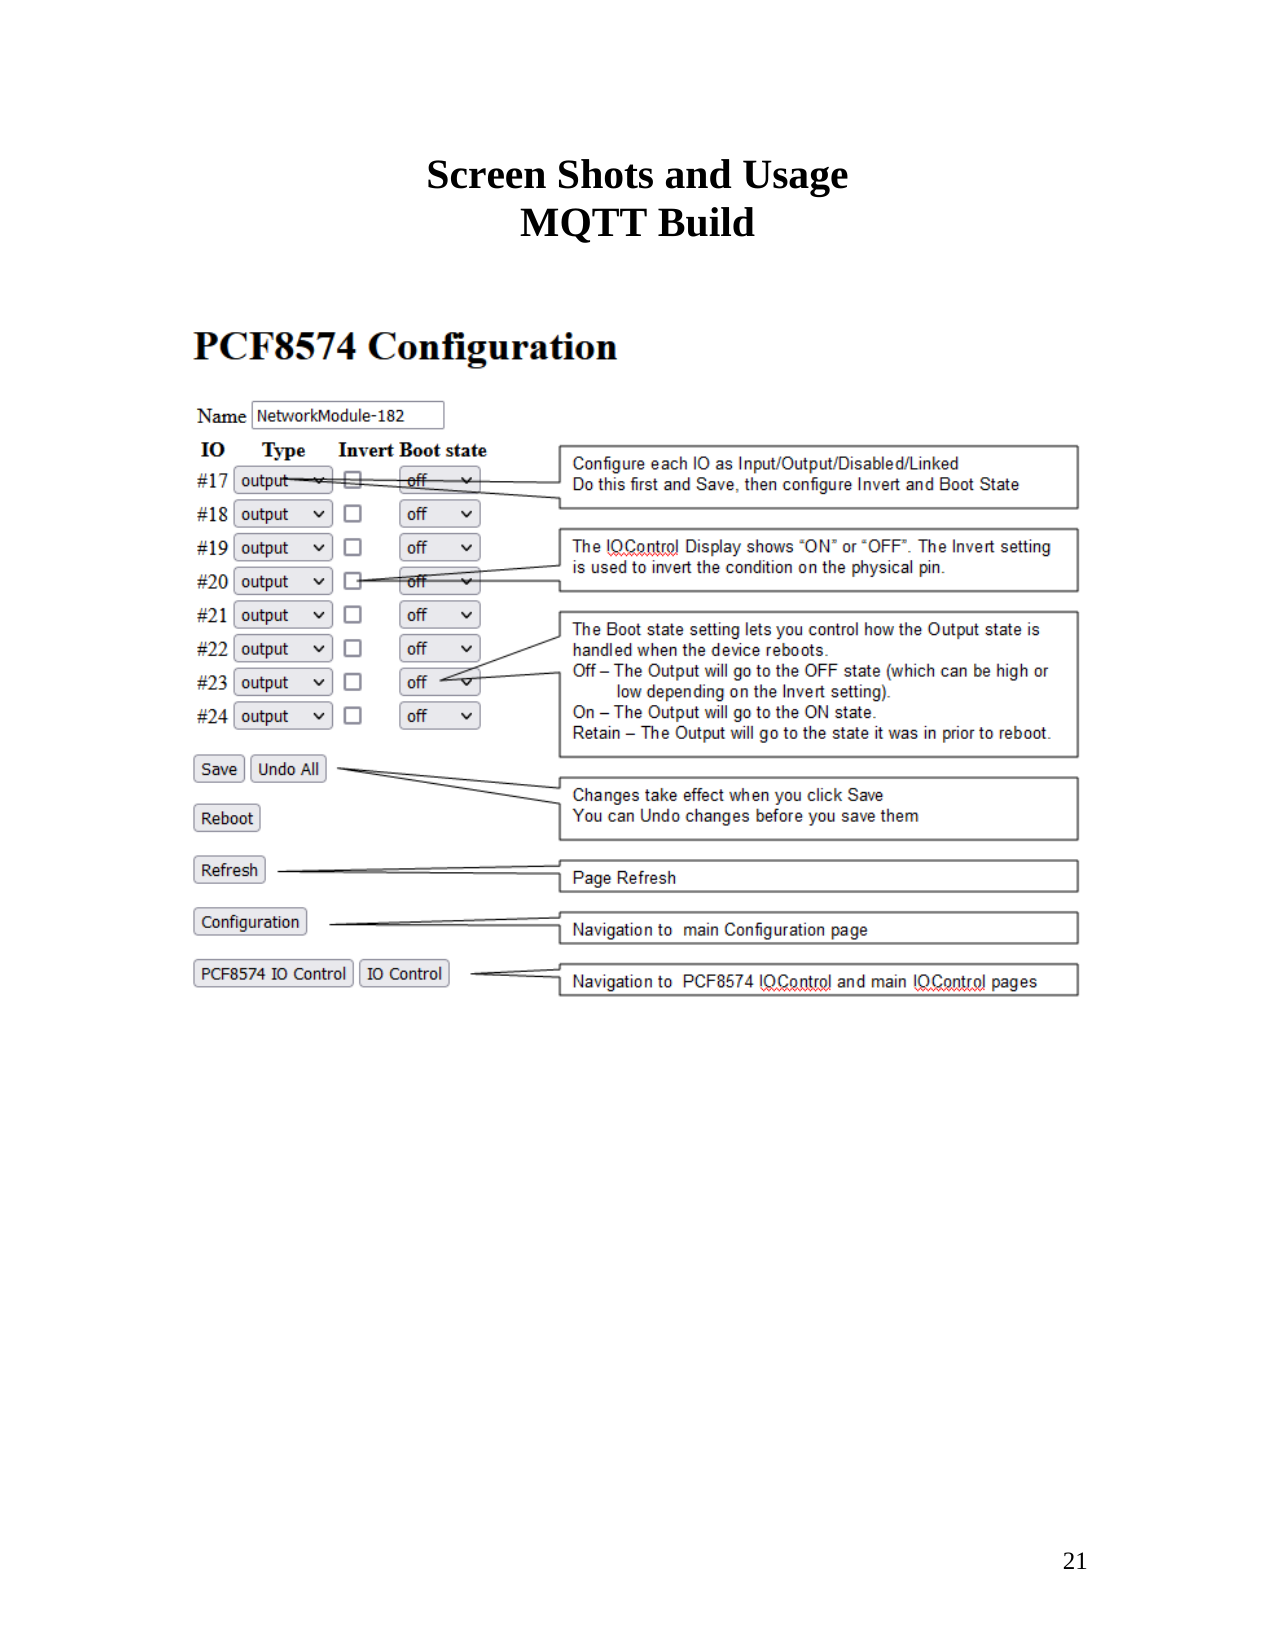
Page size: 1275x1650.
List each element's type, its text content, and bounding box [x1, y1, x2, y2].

picture [187, 322, 1087, 1007]
text MQTT Build [187, 198, 1087, 246]
text Screen Shots and Usage [187, 150, 1087, 198]
